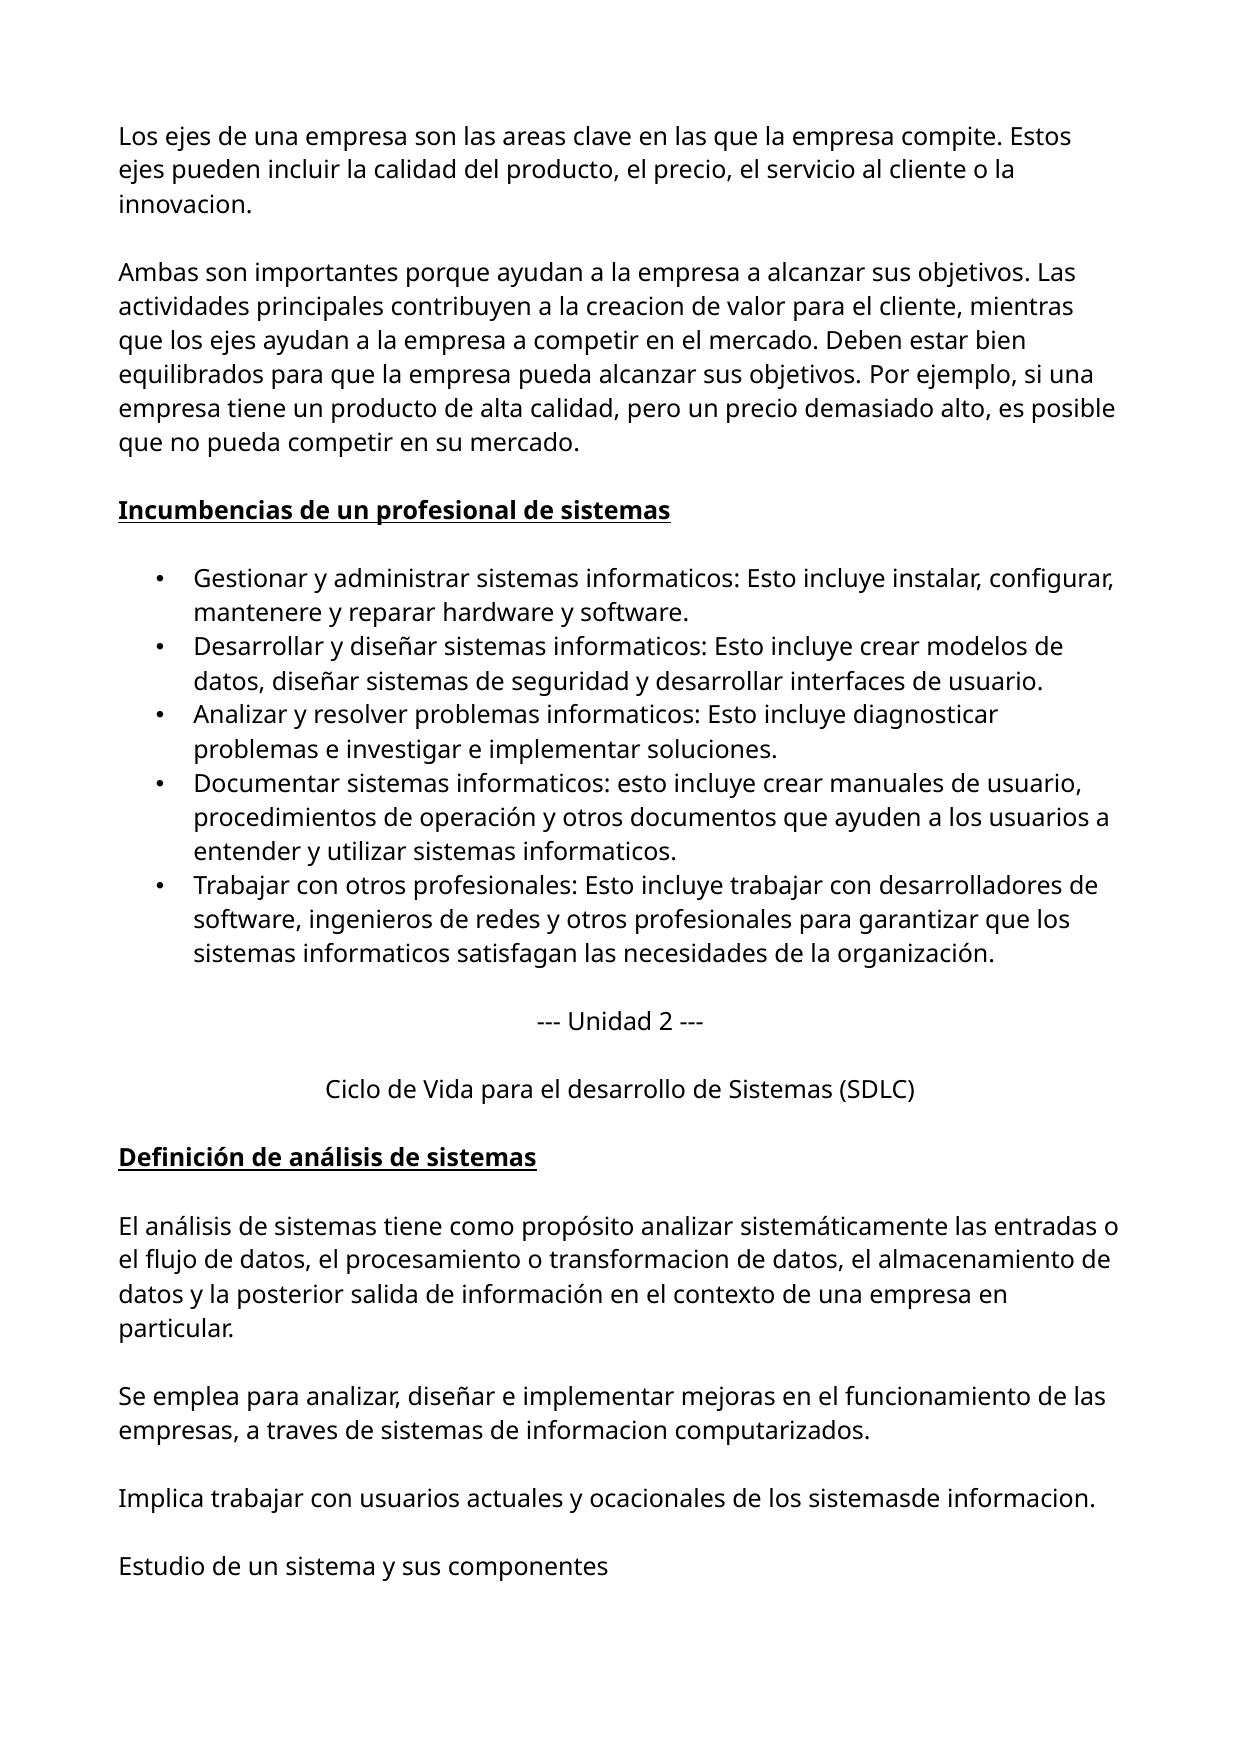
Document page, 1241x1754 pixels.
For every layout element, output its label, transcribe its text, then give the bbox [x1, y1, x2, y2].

text Los ejes de una empresa son las areas clave en las que la empresa compite. Estos ejes pueden incluir la calidad del producto, el precio, el servicio al cliente o la innovacion. [118, 118, 1122, 220]
list Desarrollar y diseñar sistemas informaticos: Esto incluye crear modelos de datos, diseñar sistemas de seguridad y desarrollar interfaces de usuario. [156, 629, 1122, 697]
text Ambas son importantes porque ayudan a la empresa a alcanzar sus objetivos. Las actividades principales contribuyen a la creacion de valor para el cliente, mientras que los ejes ayudan a la empresa a competir en el mercado. Deben estar bien equilibrados para que la empresa pueda alcanzar sus objetivos. Por ejemplo, si una empresa tiene un producto de alta calidad, pero un precio demasiado alto, es posible que no pueda competir en su mercado. [118, 254, 1122, 459]
list Documentar sistemas informaticos: esto incluye crear manuales de usuario, procedimientos de operación y otros documentos que ayuden a los usuarios a entender y utilizar sistemas informaticos. [156, 765, 1122, 867]
text Estudio de un sistema y sus componentes [118, 1549, 1122, 1583]
list Trabajar con otros profesionales: Esto incluye trabajar con desarrolladores de software, ingenieros de redes y otros profesionales para garantizar que los sistemas informaticos satisfagan las necesidades de la organización. [156, 867, 1122, 970]
text --- Unidad 2 --- [118, 1004, 1122, 1038]
list Analizar y resolver problemas informaticos: Esto incluye diagnosticar problemas e investigar e implementar soluciones. [156, 697, 1122, 765]
text Implica trabajar con usuarios actuales y ocacionales de los sistemasde informacion. [118, 1481, 1122, 1515]
list Gestionar y administrar sistemas informaticos: Esto incluye instalar, configurar, mantenere y reparar hardware y software. [156, 561, 1122, 629]
text Se emplea para analizar, diseñar e implementar mejoras en el funcionamiento de las empresas, a traves de sistemas de informacion computarizados. [118, 1378, 1122, 1447]
text Ciclo de Vida para el desarrollo de Sistemas (SDLC) [118, 1072, 1122, 1106]
text Definición de análisis de sistemas [118, 1140, 1122, 1174]
text El análisis de sistemas tiene como propósito analizar sistemáticamente las entradas o el flujo de datos, el procesamiento o transformacion de datos, el almacenamiento de datos y la posterior salida de información en el contexto de una empresa en particular. [118, 1208, 1122, 1344]
text Incumbencias de un profesional de sistemas [118, 493, 1122, 527]
